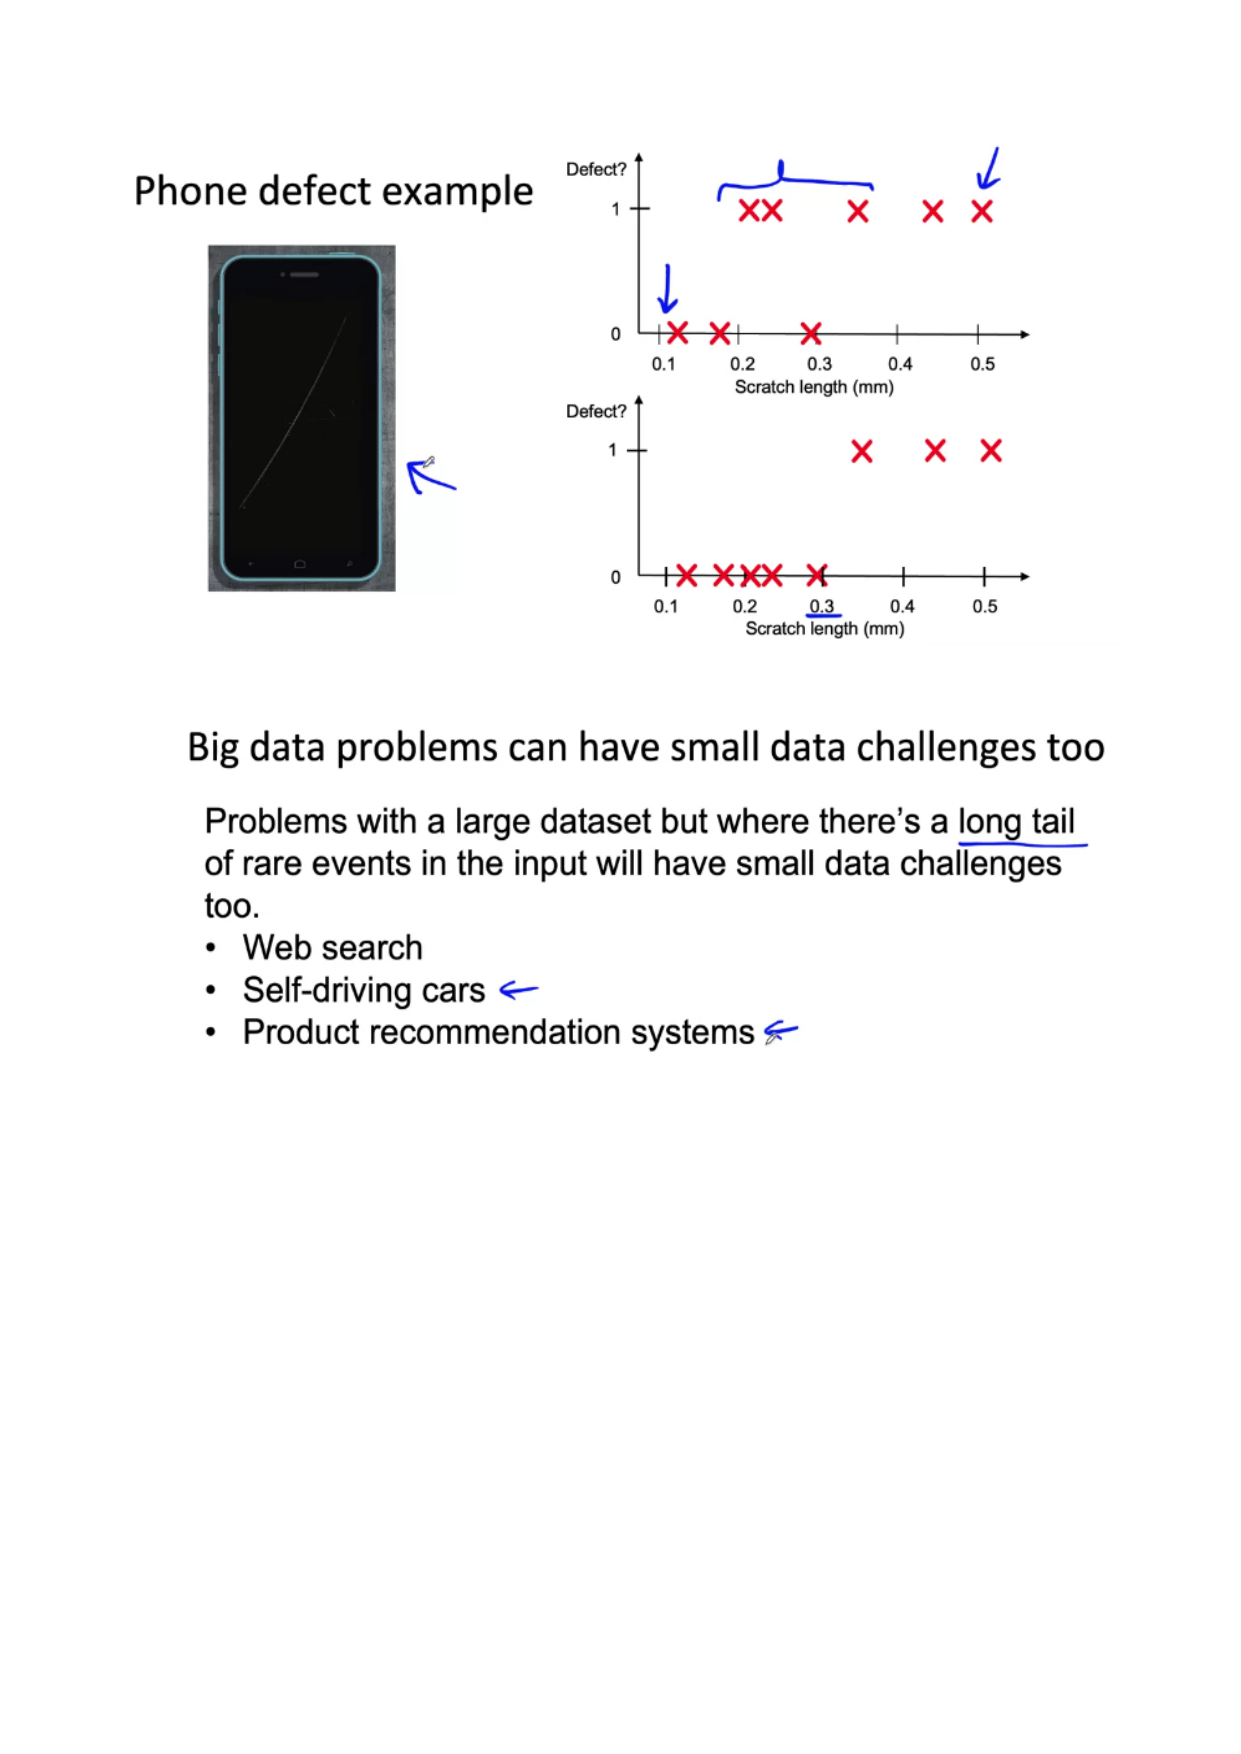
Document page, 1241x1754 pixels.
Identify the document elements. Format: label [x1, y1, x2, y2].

picture [122, 133, 1127, 645]
picture [166, 715, 1138, 1075]
